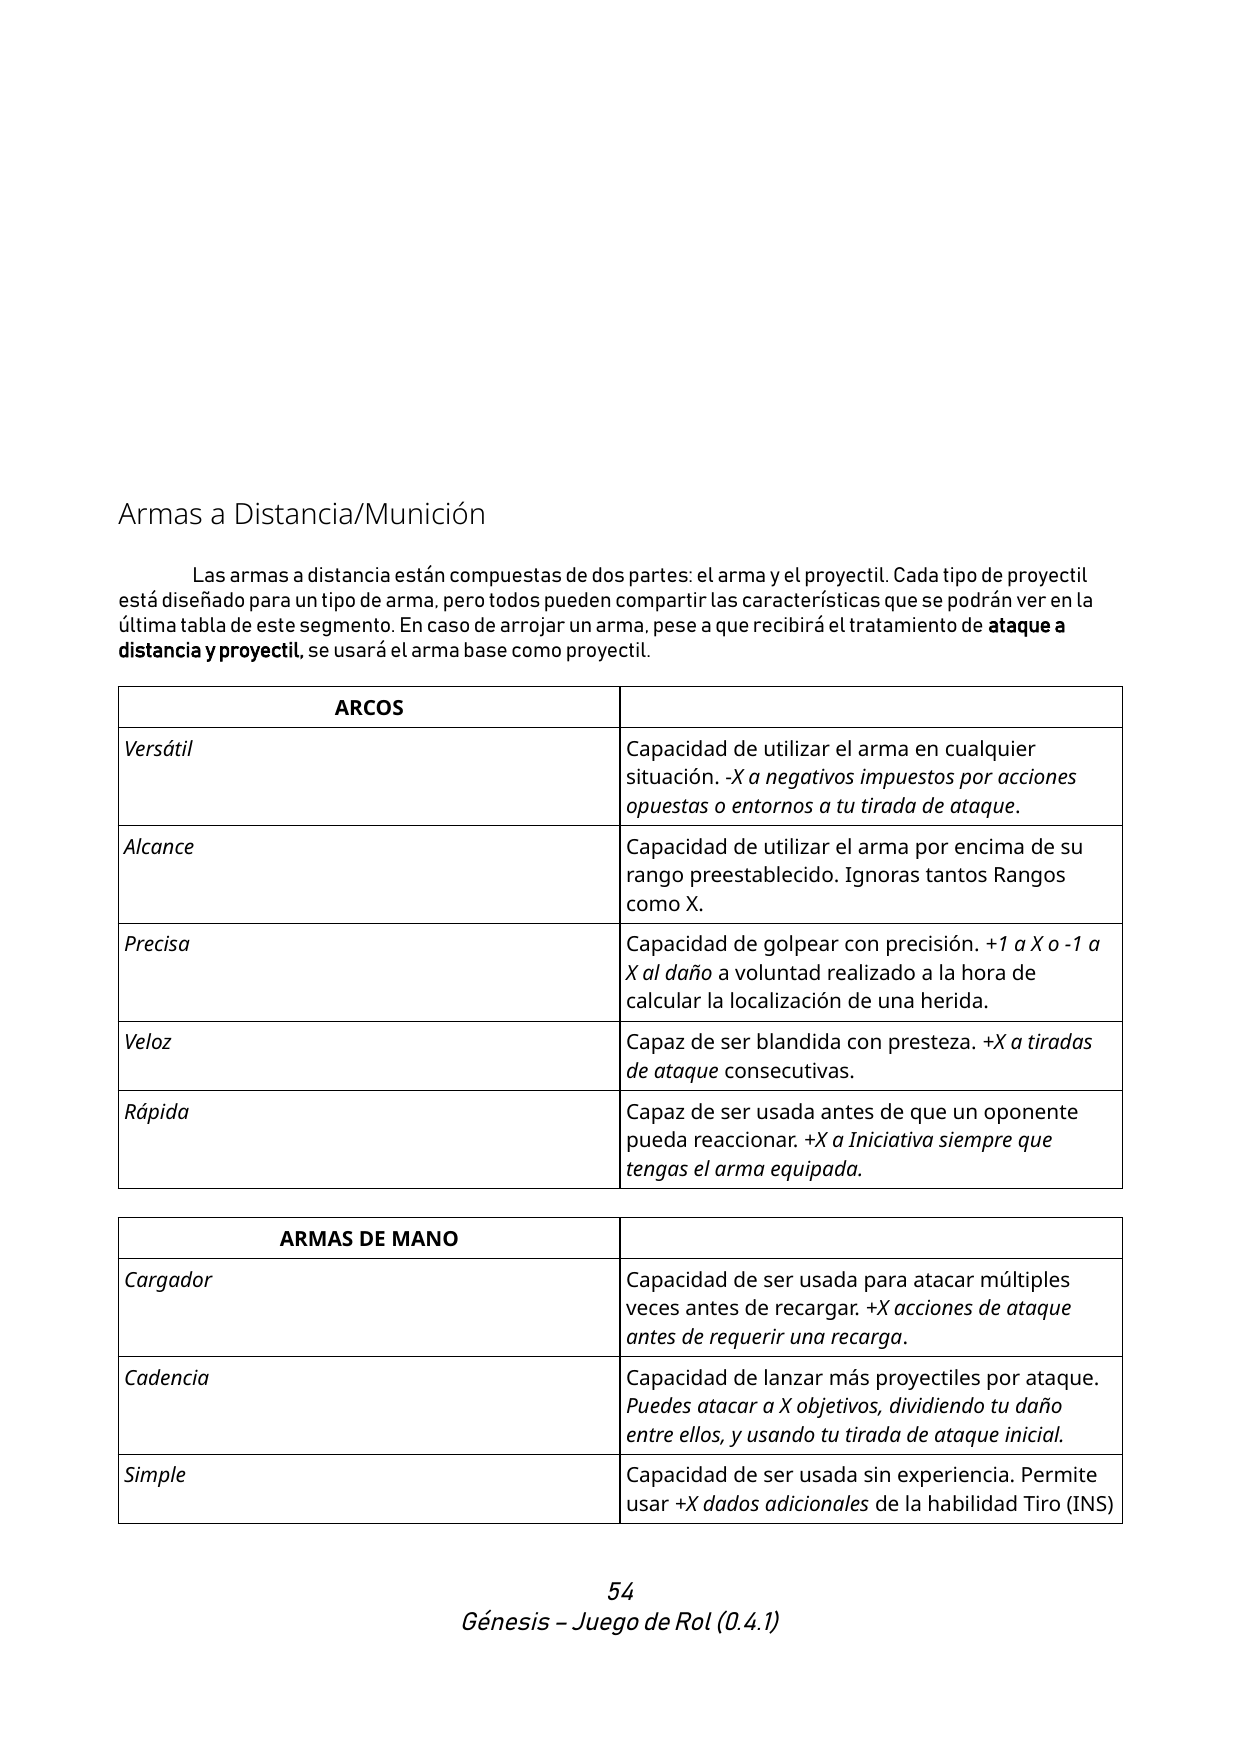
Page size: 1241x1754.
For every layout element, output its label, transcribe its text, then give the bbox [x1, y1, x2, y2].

table_cell Versátil [119, 728, 619, 825]
table_cell Precisa [119, 924, 619, 1021]
table_header [621, 687, 1122, 727]
table_cell Simple [119, 1455, 619, 1523]
table_cell Capacidad de utilizar el arma en cualquier situación. -X a negativos impuestos por acciones opuestas o entornos a tu tirada de ataque. [621, 728, 1122, 825]
table_cell Capaz de ser blandida con presteza. +X a tiradas de ataque consecutivas. [621, 1022, 1122, 1090]
text Las armas a distancia están compuestas de dos partes: el arma y el proyectil. Cada tipo de proyectil está diseñado para un tipo de arma, pero todos pueden compartir las características que se podrán ver en la última tabla de este segmento. En caso de arrojar un arma, pese a que recibirá el tratamiento de ataque a distancia y proyectil, se usará el arma base como proyectil. [118, 561, 1122, 661]
table_cell Capacidad de lanzar más proyectiles por ataque. Puedes atacar a X objetivos, dividiendo tu daño entre ellos, y usando tu tirada de ataque inicial. [621, 1357, 1122, 1454]
table_cell Alcance [119, 826, 619, 923]
table_cell Cargador [119, 1259, 619, 1356]
table_cell Capacidad de ser usada para atacar múltiples veces antes de recargar. +X acciones de ataque antes de requerir una recarga. [621, 1259, 1122, 1356]
table_cell Rápida [119, 1091, 619, 1188]
table_cell Capacidad de ser usada sin experiencia. Permite usar +X dados adicionales de la habilidad Tiro (INS) [621, 1455, 1122, 1523]
table_header ARMAS DE MANO [119, 1218, 619, 1258]
table_cell Cadencia [119, 1357, 619, 1454]
table_header ARCOS [119, 687, 619, 727]
table_cell Veloz [119, 1022, 619, 1090]
table_cell Capacidad de utilizar el arma por encima de su rango preestablecido. Ignoras tantos Rangos como X. [621, 826, 1122, 923]
table_header [621, 1218, 1122, 1258]
table_cell Capaz de ser usada antes de que un oponente pueda reaccionar. +X a Iniciativa siempre que tengas el arma equipada. [621, 1091, 1122, 1188]
subtitle Armas a Distancia/Munición [118, 493, 1122, 533]
table_cell Capacidad de golpear con precisión. +1 a X o -1 a X al daño a voluntad realizado a la hora de calcular la localización de una herida. [621, 924, 1122, 1021]
